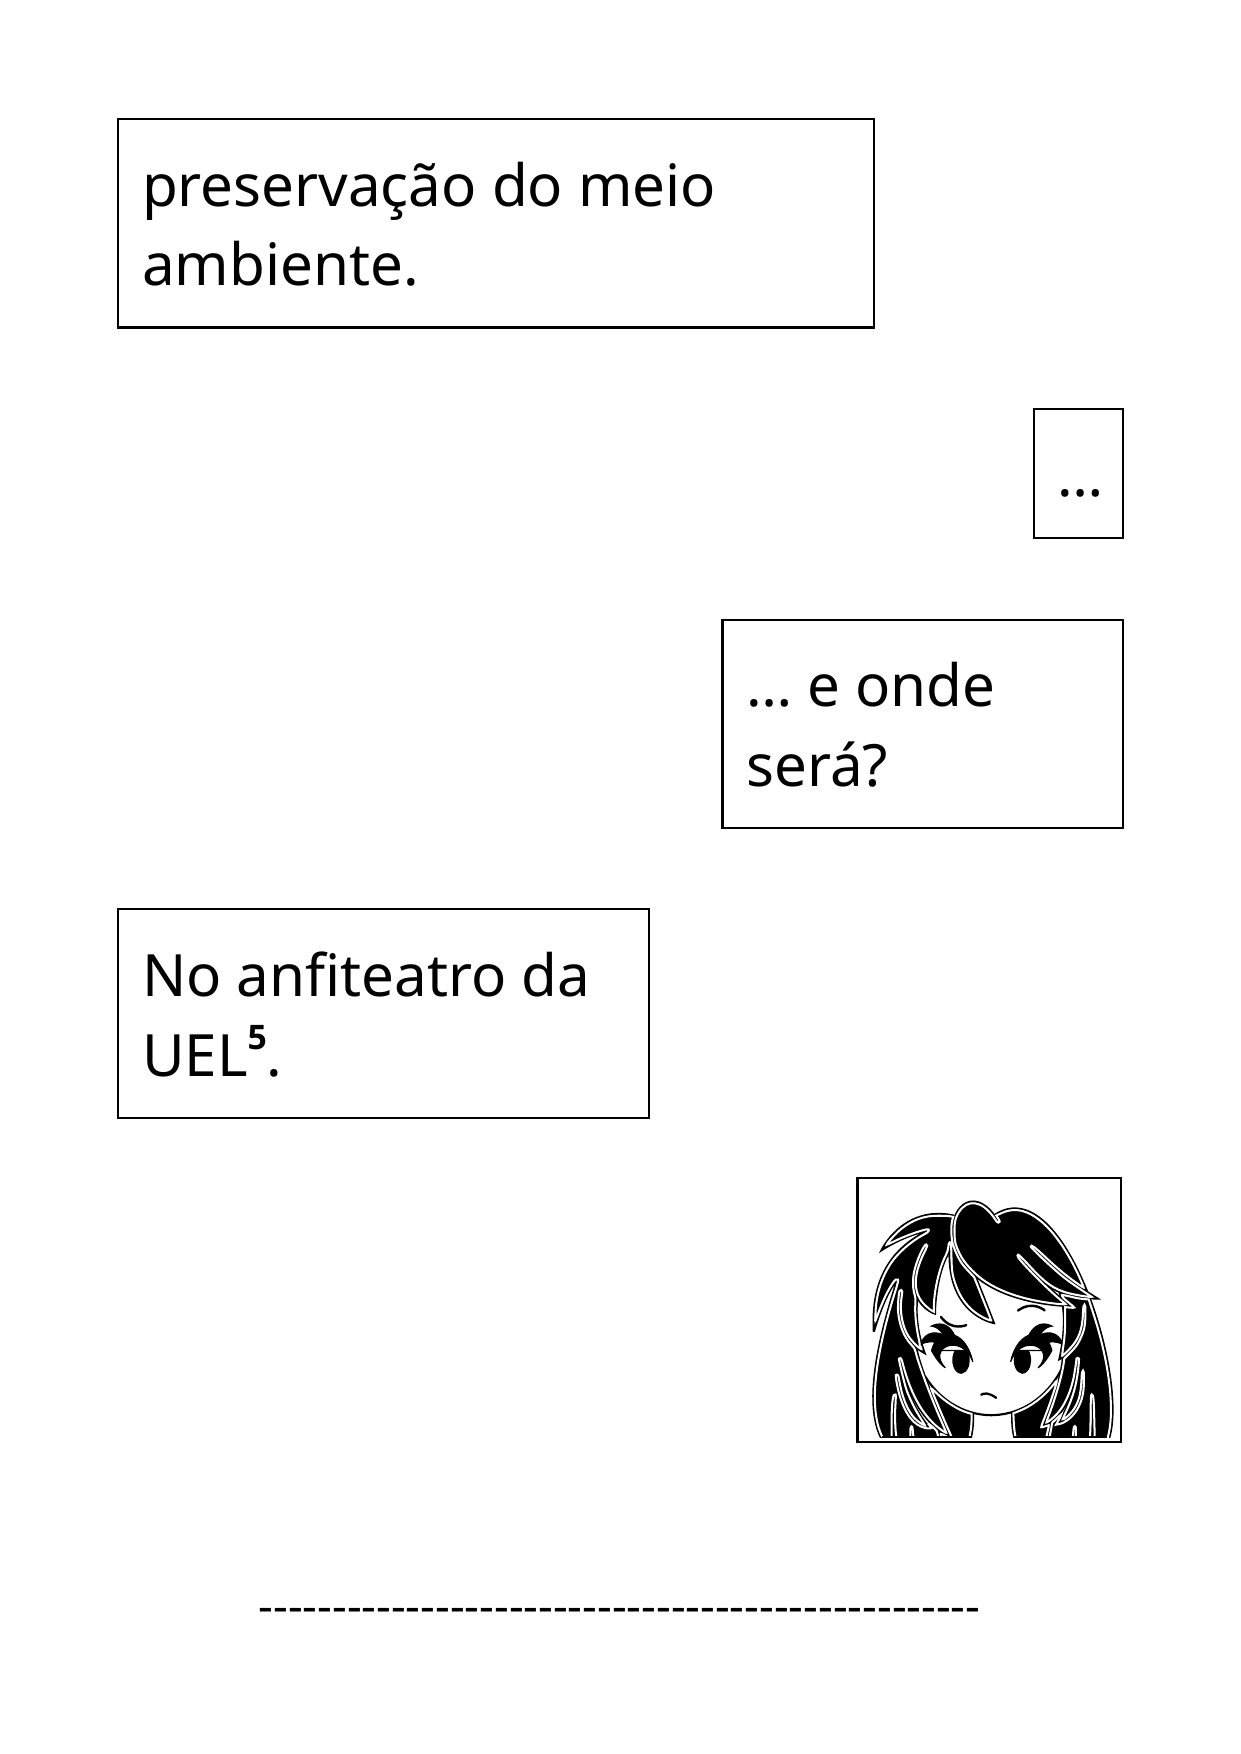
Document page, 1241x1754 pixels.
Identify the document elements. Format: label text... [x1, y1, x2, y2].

table_header No anfiteatro da UEL5. [119, 910, 648, 1117]
table_header preservação do meio ambiente. [119, 120, 873, 326]
table_header … e onde será? [724, 621, 1122, 827]
table_header … [1035, 410, 1122, 537]
